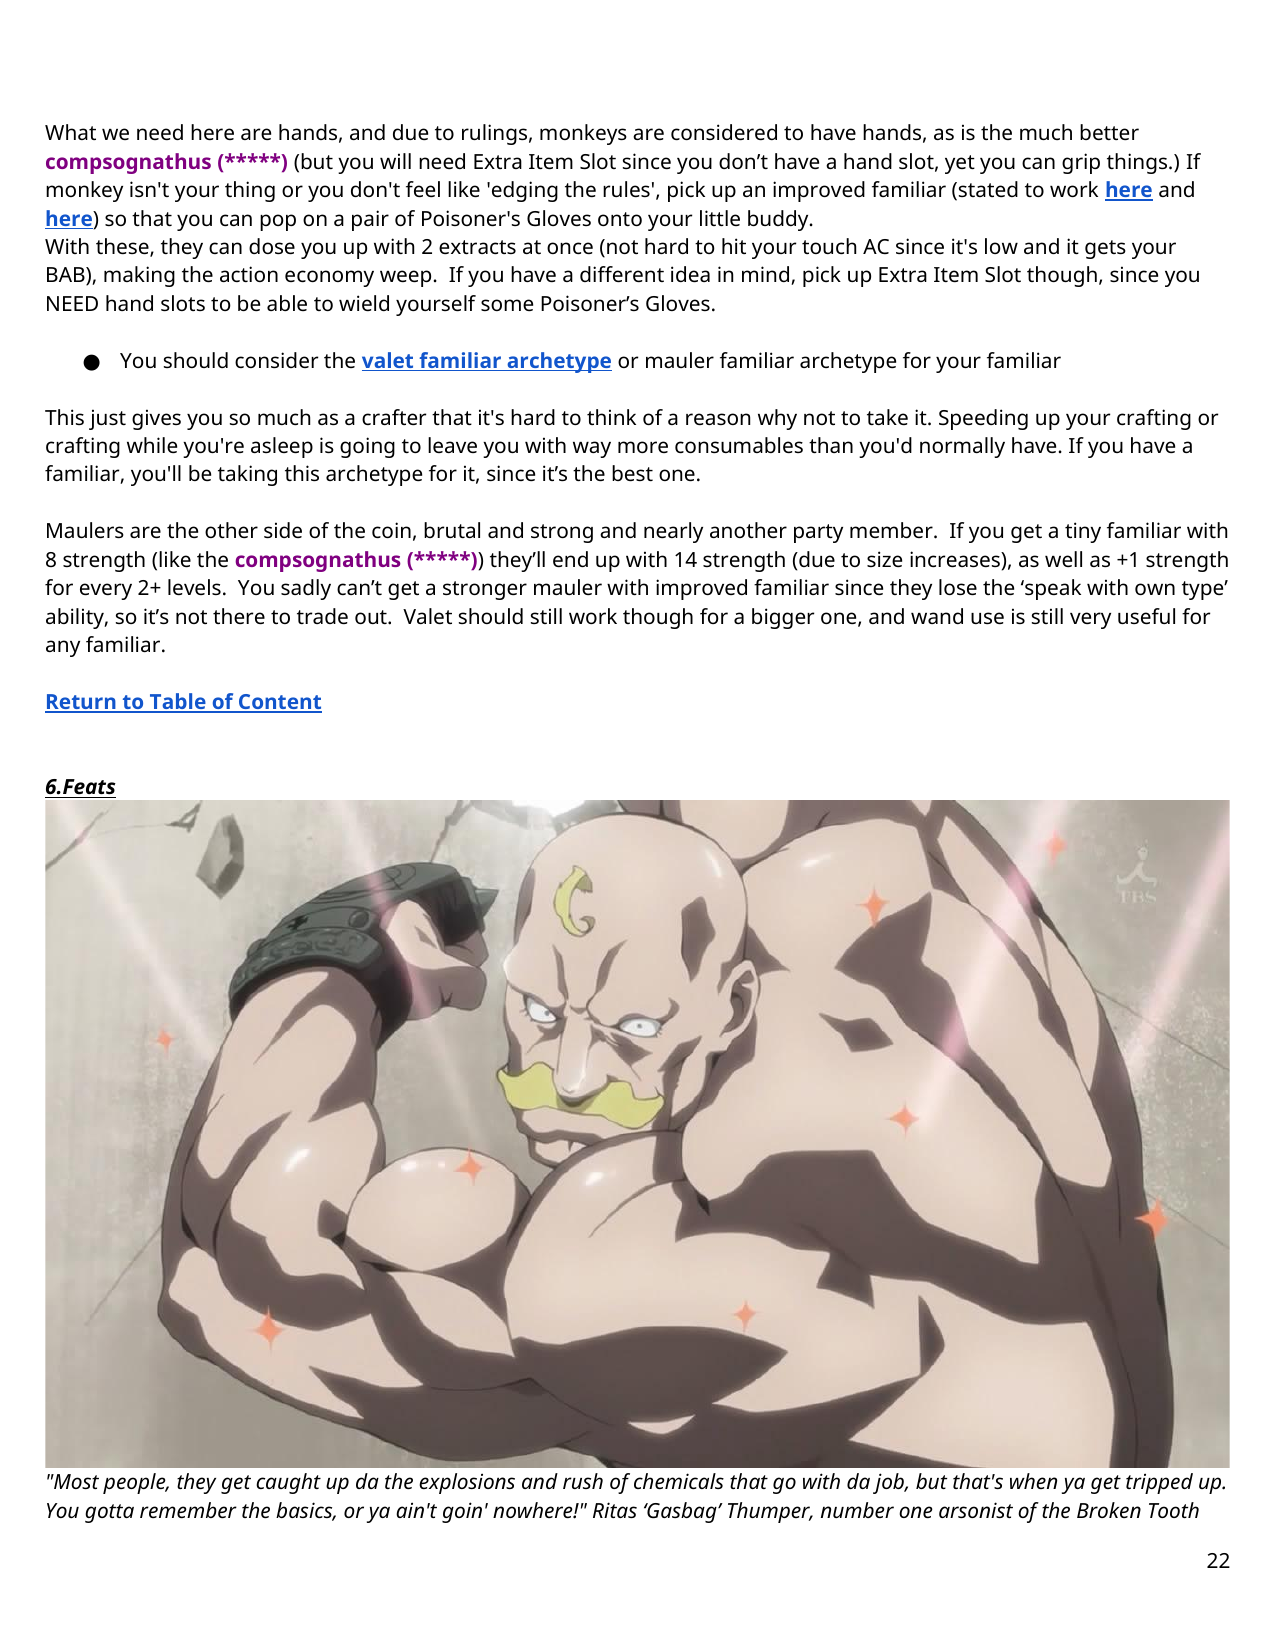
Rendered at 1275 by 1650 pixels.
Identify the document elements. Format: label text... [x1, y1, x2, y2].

text Return to Table of Content [45, 687, 1230, 716]
text "Most people, they get caught up da the explosions and rush of chemicals that go with da job, but that's when ya get tripped up. You gotta remember the basics, or ya ain't goin' nowhere!" Ritas ‘Gasbag’ Thumper, number one arsonist of the Broken Tooth [45, 1468, 1230, 1524]
text Maulers are the other side of the coin, brutal and strong and nearly another party member. If you get a tiny familiar with 8 strength (like the compsognathus (*****)) they’ll end up with 14 strength (due to size increases), as well as +1 strength for every 2+ levels. You sadly can’t get a stronger mauler with improved familiar since they lose the ‘speak with own type’ ability, so it’s not there to trade out. Valet should still work though for a bigger one, and wand use is still very useful for any familiar. [45, 516, 1230, 659]
list You should consider the valet familiar archetype or mauler familiar archetype for your familiar [82, 346, 1230, 374]
text 6.Feats [45, 772, 1230, 800]
text With these, they can dose you up with 2 extracts at once (not hard to hit your touch AC since it's low and it gets your BAB), making the action economy weep. If you have a different idea in mind, pick up Extra Item Slot though, since you NEED hand slots to be able to wield yourself some Poisoner’s Gloves. [45, 232, 1230, 317]
text What we need here are hands, and due to rulings, monkeys are considered to have hands, as is the much better compsognathus (*****) (but you will need Extra Item Slot since you don’t have a hand slot, yet you can grip things.) If monkey isn't your thing or you don't feel like 'edging the rules', pick up an improved familiar (stated to work here and here) so that you can pop on a pair of Poisoner's Gloves onto your little buddy. [45, 118, 1230, 232]
text This just gives you so much as a crafter that it's hard to think of a reason why not to take it. Speeding up your crafting or crafting while you're asleep is going to leave you with way more consumables than you'd normally have. If you have a familiar, you'll be taking this archetype for it, since it’s the best one. [45, 403, 1230, 488]
picture [45, 800, 1230, 1468]
